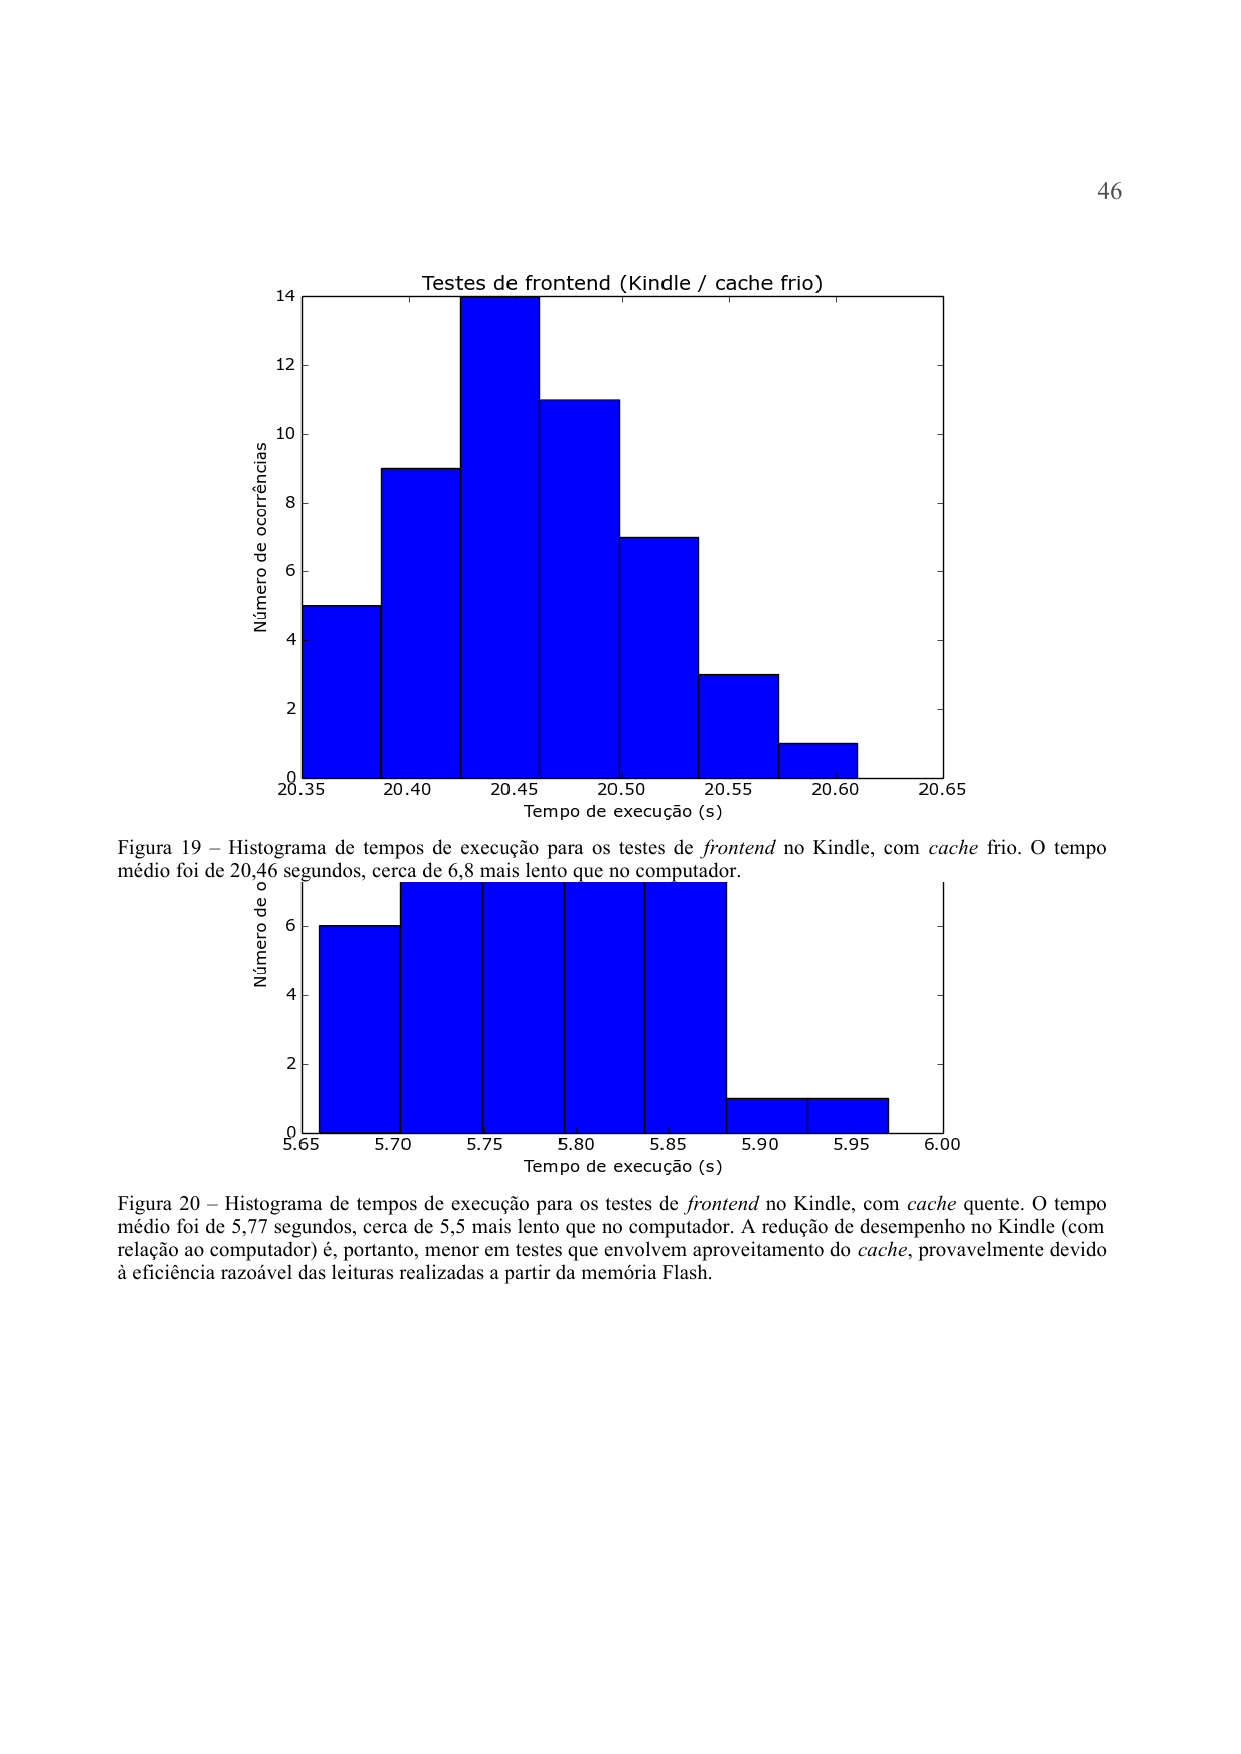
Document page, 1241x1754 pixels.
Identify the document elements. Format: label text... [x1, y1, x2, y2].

text Figura 20 – Histograma de tempos de execução para os testes de frontend no Kindle, com cache quente. O tempo médio foi de 5,77 segundos, cerca de 5,5 mais lento que no computador. A redução de desempenho no Kindle (com relação ao computador) é, portanto, menor em testes que envolvem aproveitamento do cache, provavelmente devido à eficiência razoável das leituras realizadas a partir da memória Flash. [117, 882, 1107, 1284]
picture [198, 236, 1026, 837]
text Figura 19 – Histograma de tempos de execução para os testes de frontend no Kindle, com cache frio. O tempo médio foi de 20,46 segundos, cerca de 6,8 mais lento que no computador. [117, 249, 1107, 882]
picture [198, 882, 1026, 1192]
